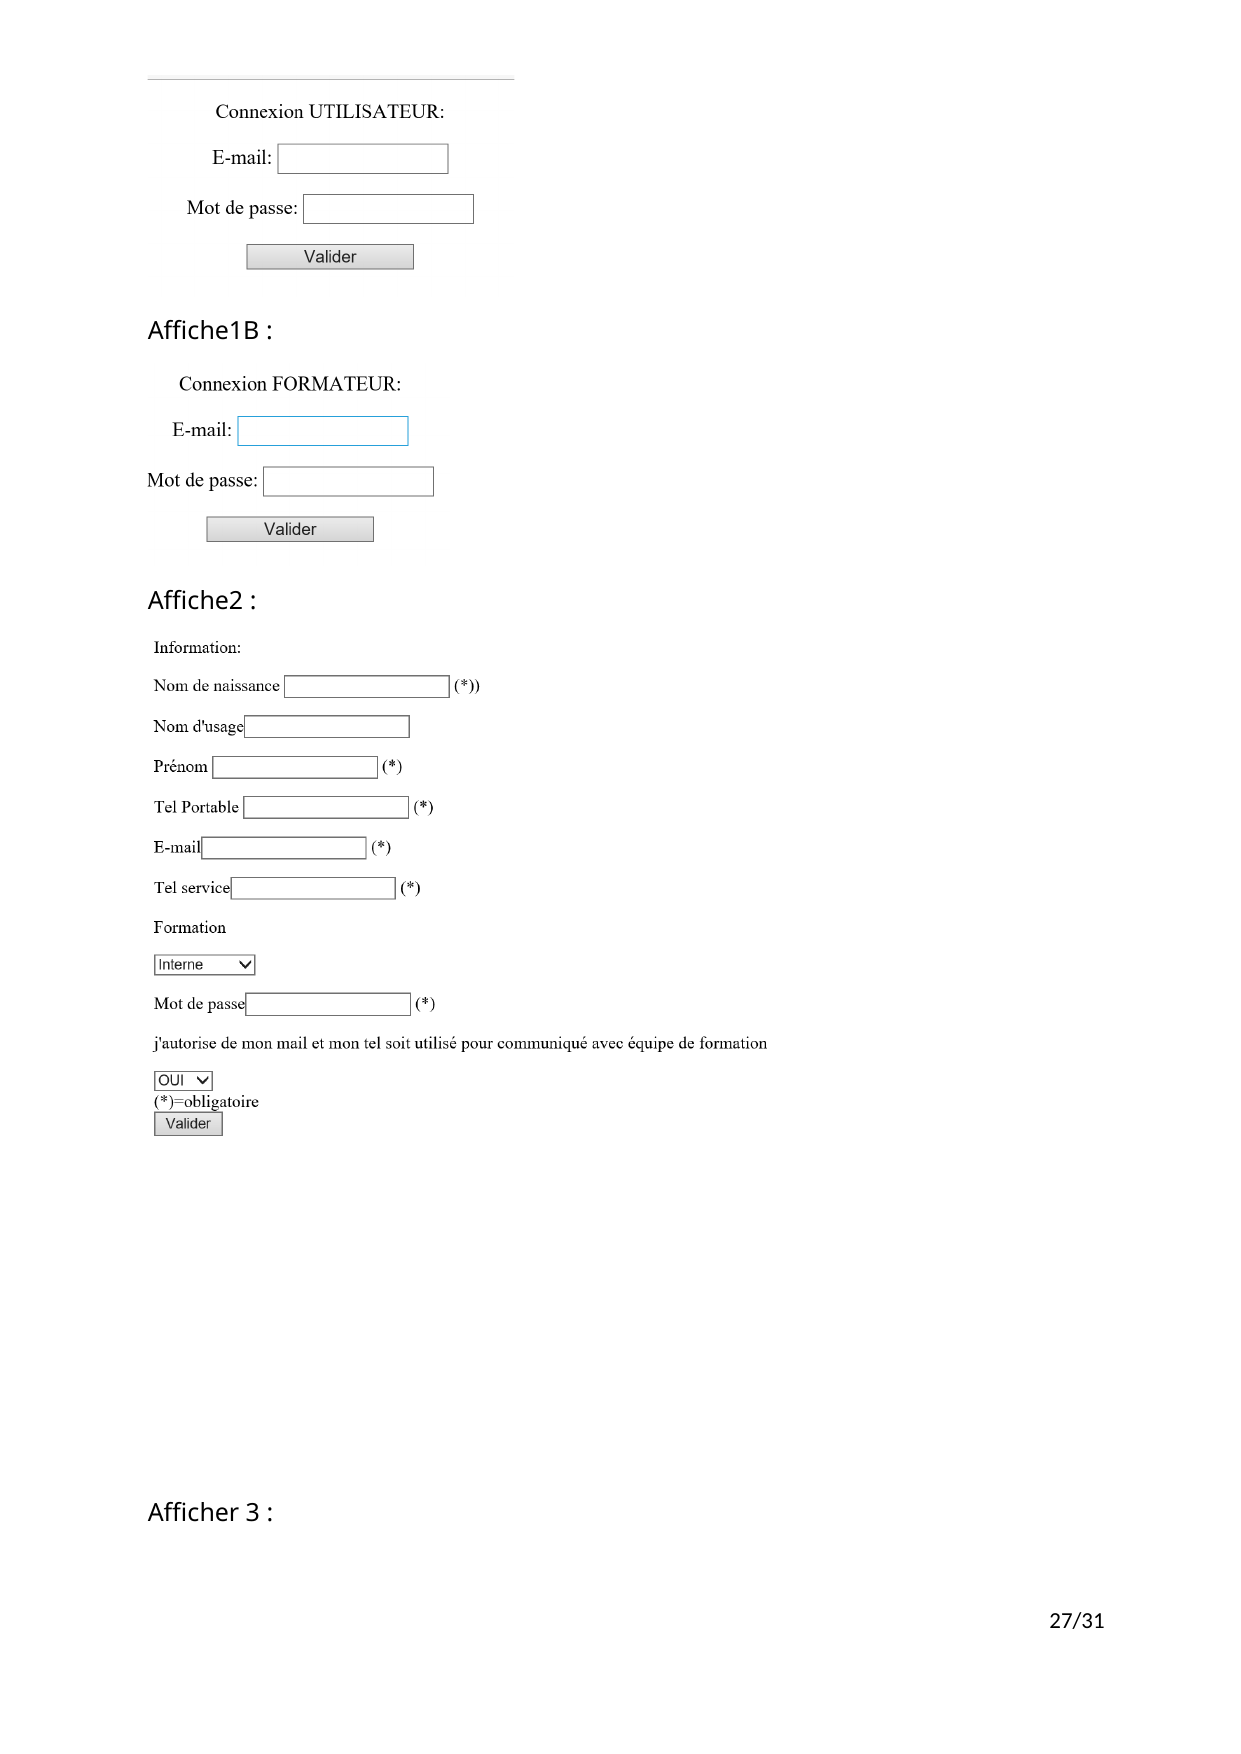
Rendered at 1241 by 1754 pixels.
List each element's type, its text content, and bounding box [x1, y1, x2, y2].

text Affiche1B : [148, 313, 1093, 347]
text Affiche2 : [148, 582, 1093, 616]
text Afficher 3 : [148, 1495, 1093, 1529]
